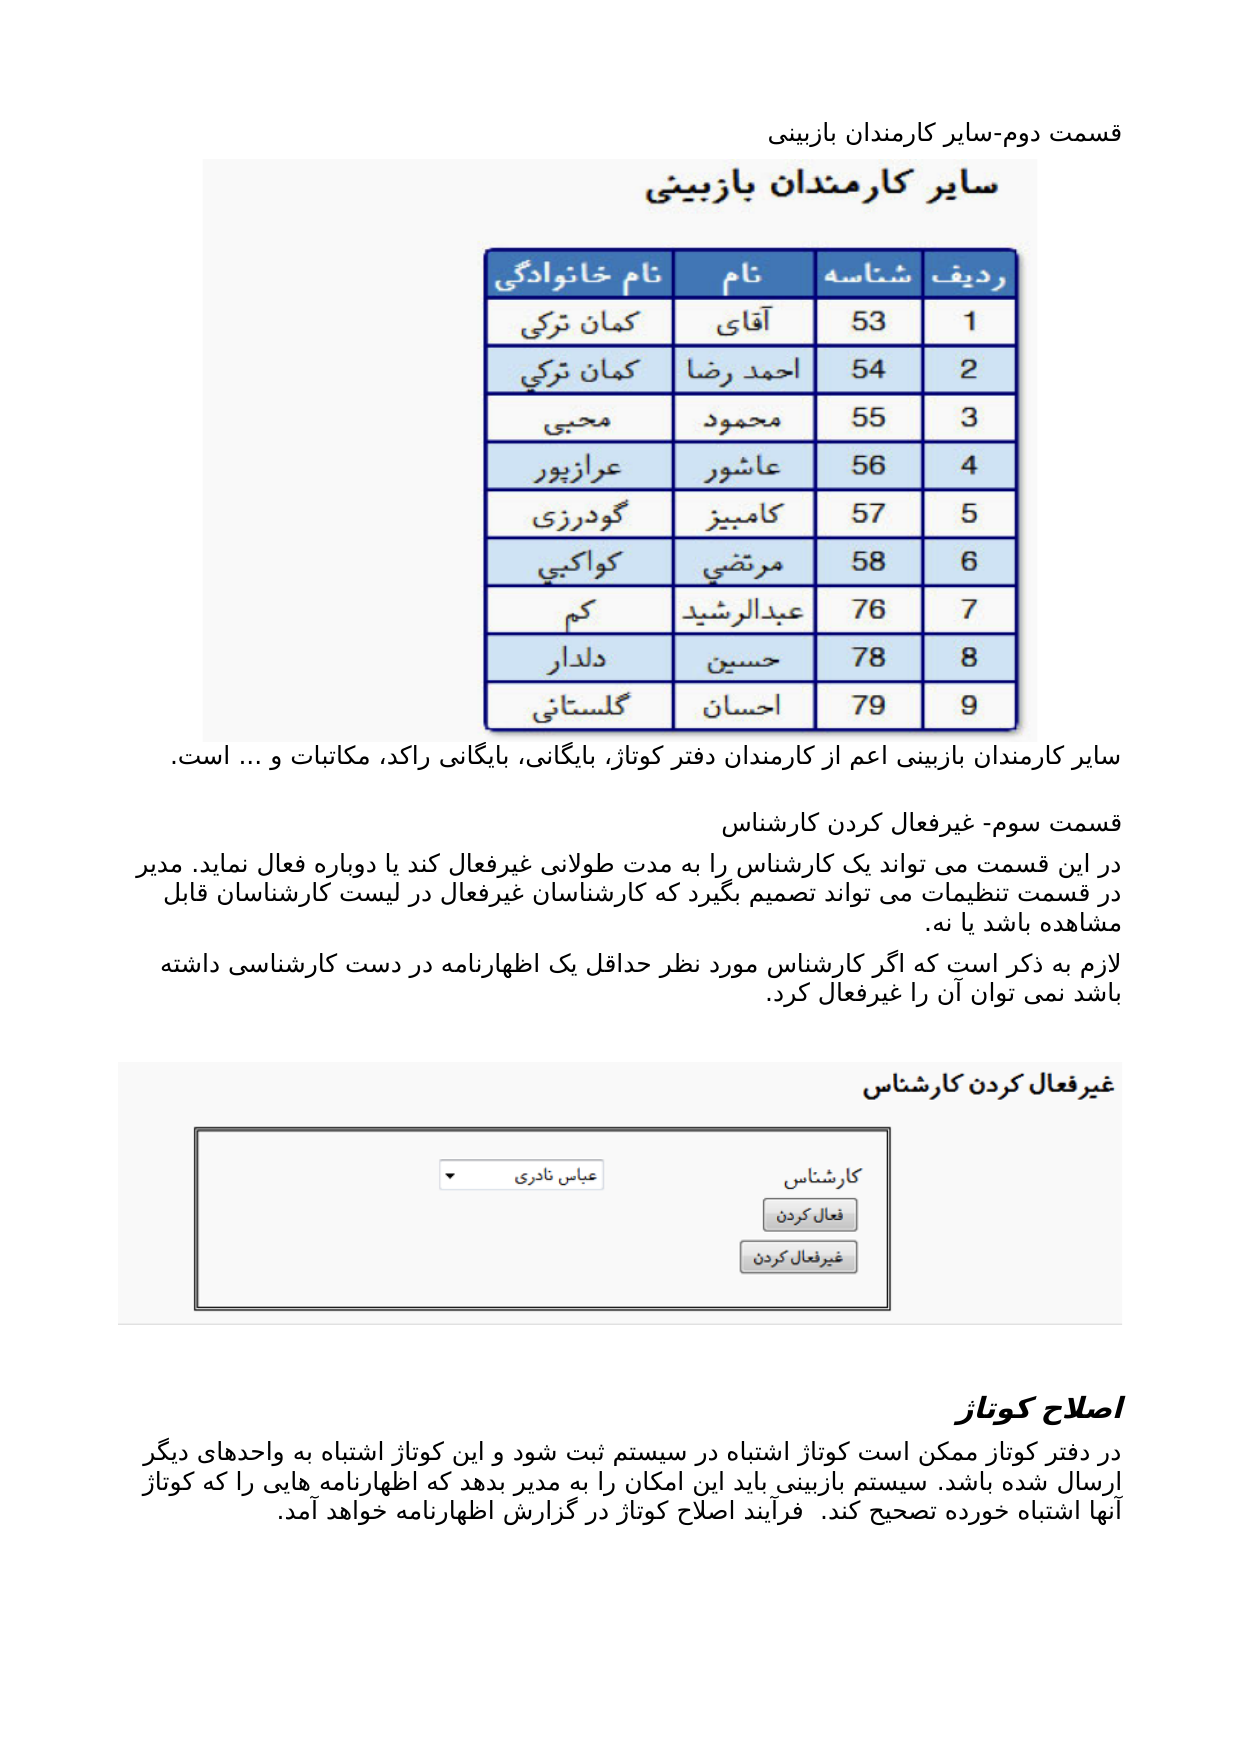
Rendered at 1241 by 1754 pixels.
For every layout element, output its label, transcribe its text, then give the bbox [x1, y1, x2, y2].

subtitle قسمت دوم-سایر کارمندان بازبینی [118, 118, 1122, 147]
picture [118, 1062, 1123, 1325]
text لازم به ذکر است که اگر کارشناس مورد نظر حداقل یک اظهارنامه در دست کارشناسی داشته باشد نمی توان آن را غیرفعال کرد. [118, 949, 1122, 1008]
text سایر کارمندان بازبینی اعم از کارمندان دفتر کوتاژ، بایگانی، بایگانی راکد، مکاتبات و ... است. [118, 160, 1122, 770]
text در دفتر کوتاز ممکن است کوتاژ اشتباه در سیستم ثبت شود و این کوتاژ اشتباه به واحدهای دیگر ارسال شده باشد. سیستم بازبینی باید این امکان را به مدیر بدهد که اظهارنامه هایی را که کوتاژ آنها اشتباه خورده تصحیح کند. فرآیند اصلاح کوتاژ در گزارش اظهارنامه خواهد آمد. [118, 1437, 1122, 1525]
picture [202, 159, 1038, 742]
subtitle قسمت سوم- غیرفعال کردن کارشناس [118, 808, 1122, 837]
subtitle اصلاح کوتاژ [118, 1391, 1122, 1425]
text در این قسمت می تواند یک کارشناس را به مدت طولانی غیرفعال کند یا دوباره فعال نماید. مدیر در قسمت تنظیمات می تواند تصمیم بگیرد که کارشناسان غیرفعال در لیست کارشناسان قابل مشاهده باشد یا نه. [118, 849, 1122, 937]
